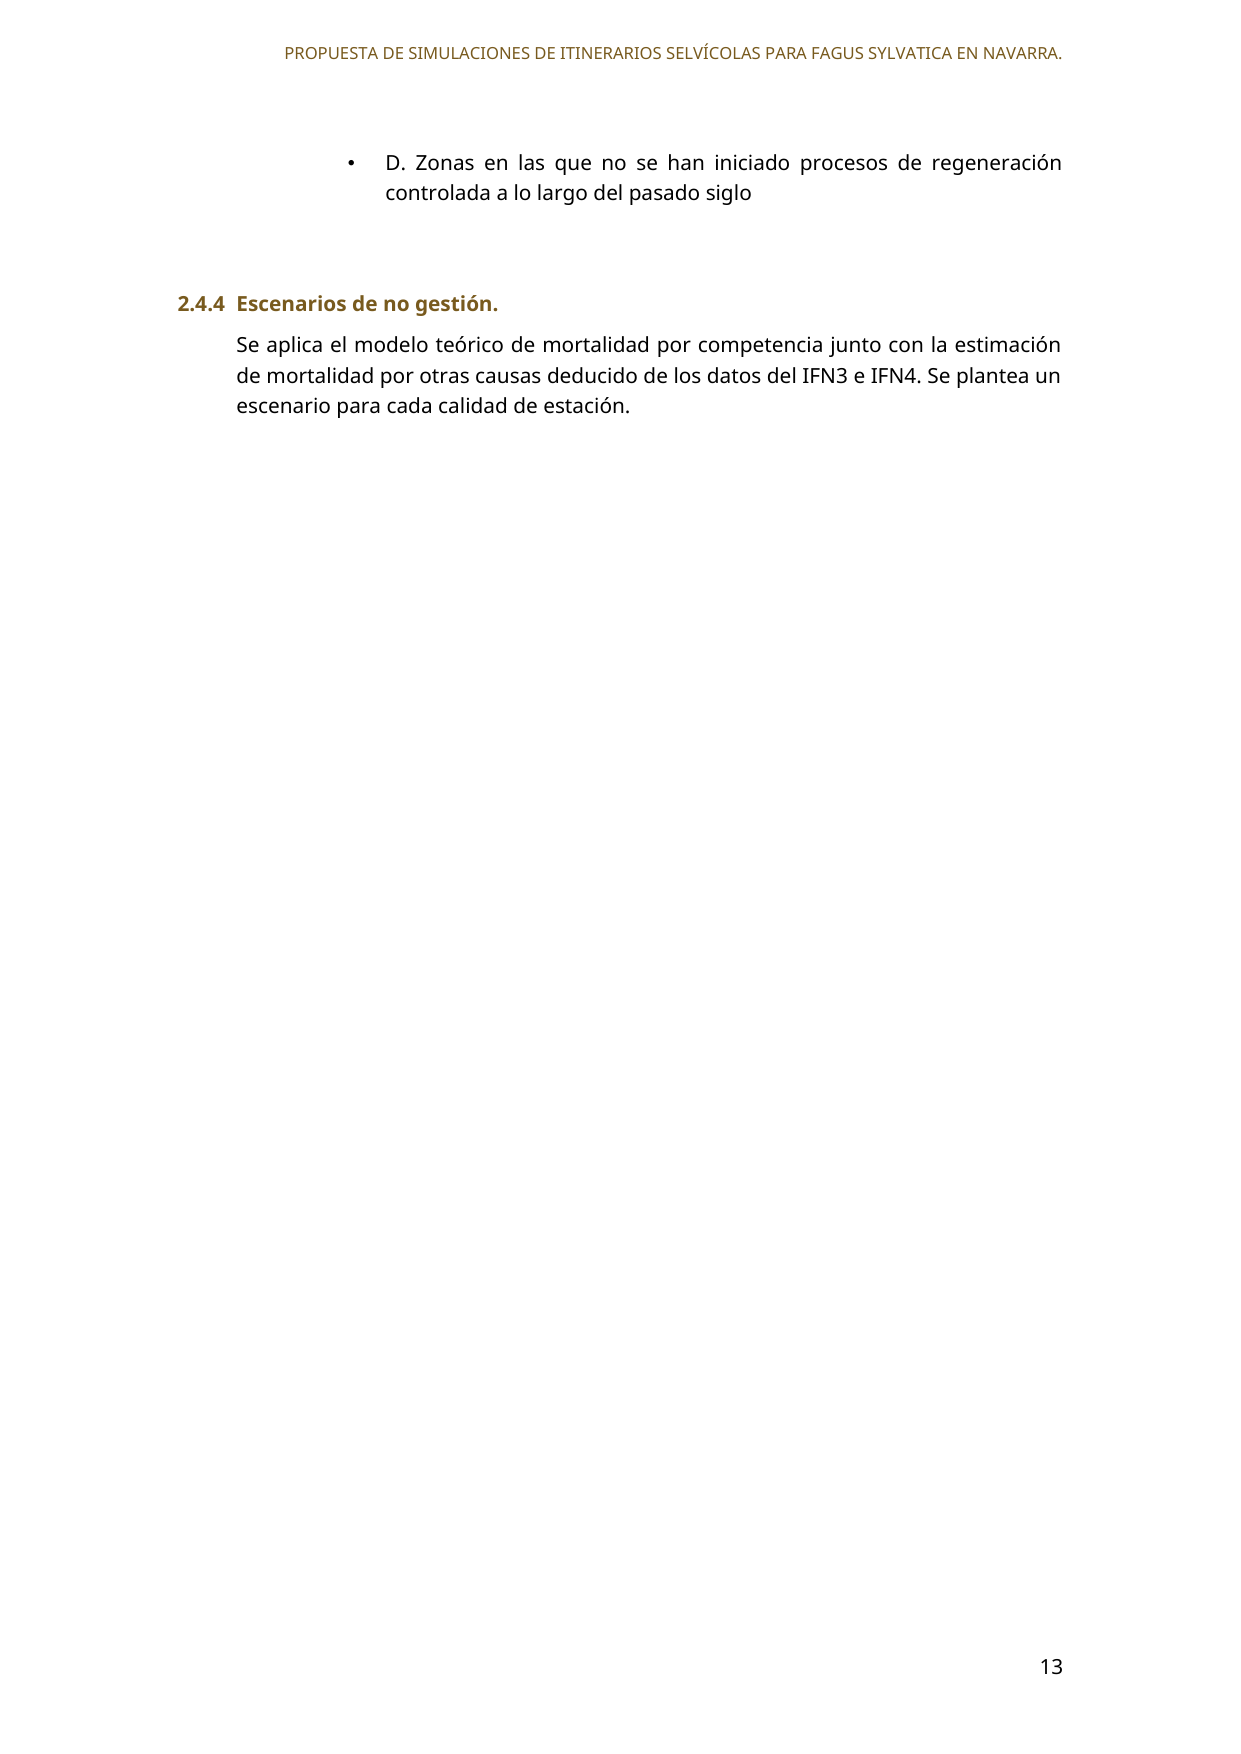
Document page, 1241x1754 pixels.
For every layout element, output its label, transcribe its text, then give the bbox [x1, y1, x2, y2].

text Se aplica el modelo teórico de mortalidad por competencia junto con la estimación de mortalidad por otras causas deducido de los datos del IFN3 e IFN4. Se plantea un escenario para cada calidad de estación. [236, 330, 1063, 420]
list D. Zonas en las que no se han iniciado procesos de regeneración controlada a lo largo del pasado siglo [348, 148, 1063, 207]
subtitle Escenarios de no gestión. [177, 289, 1063, 318]
